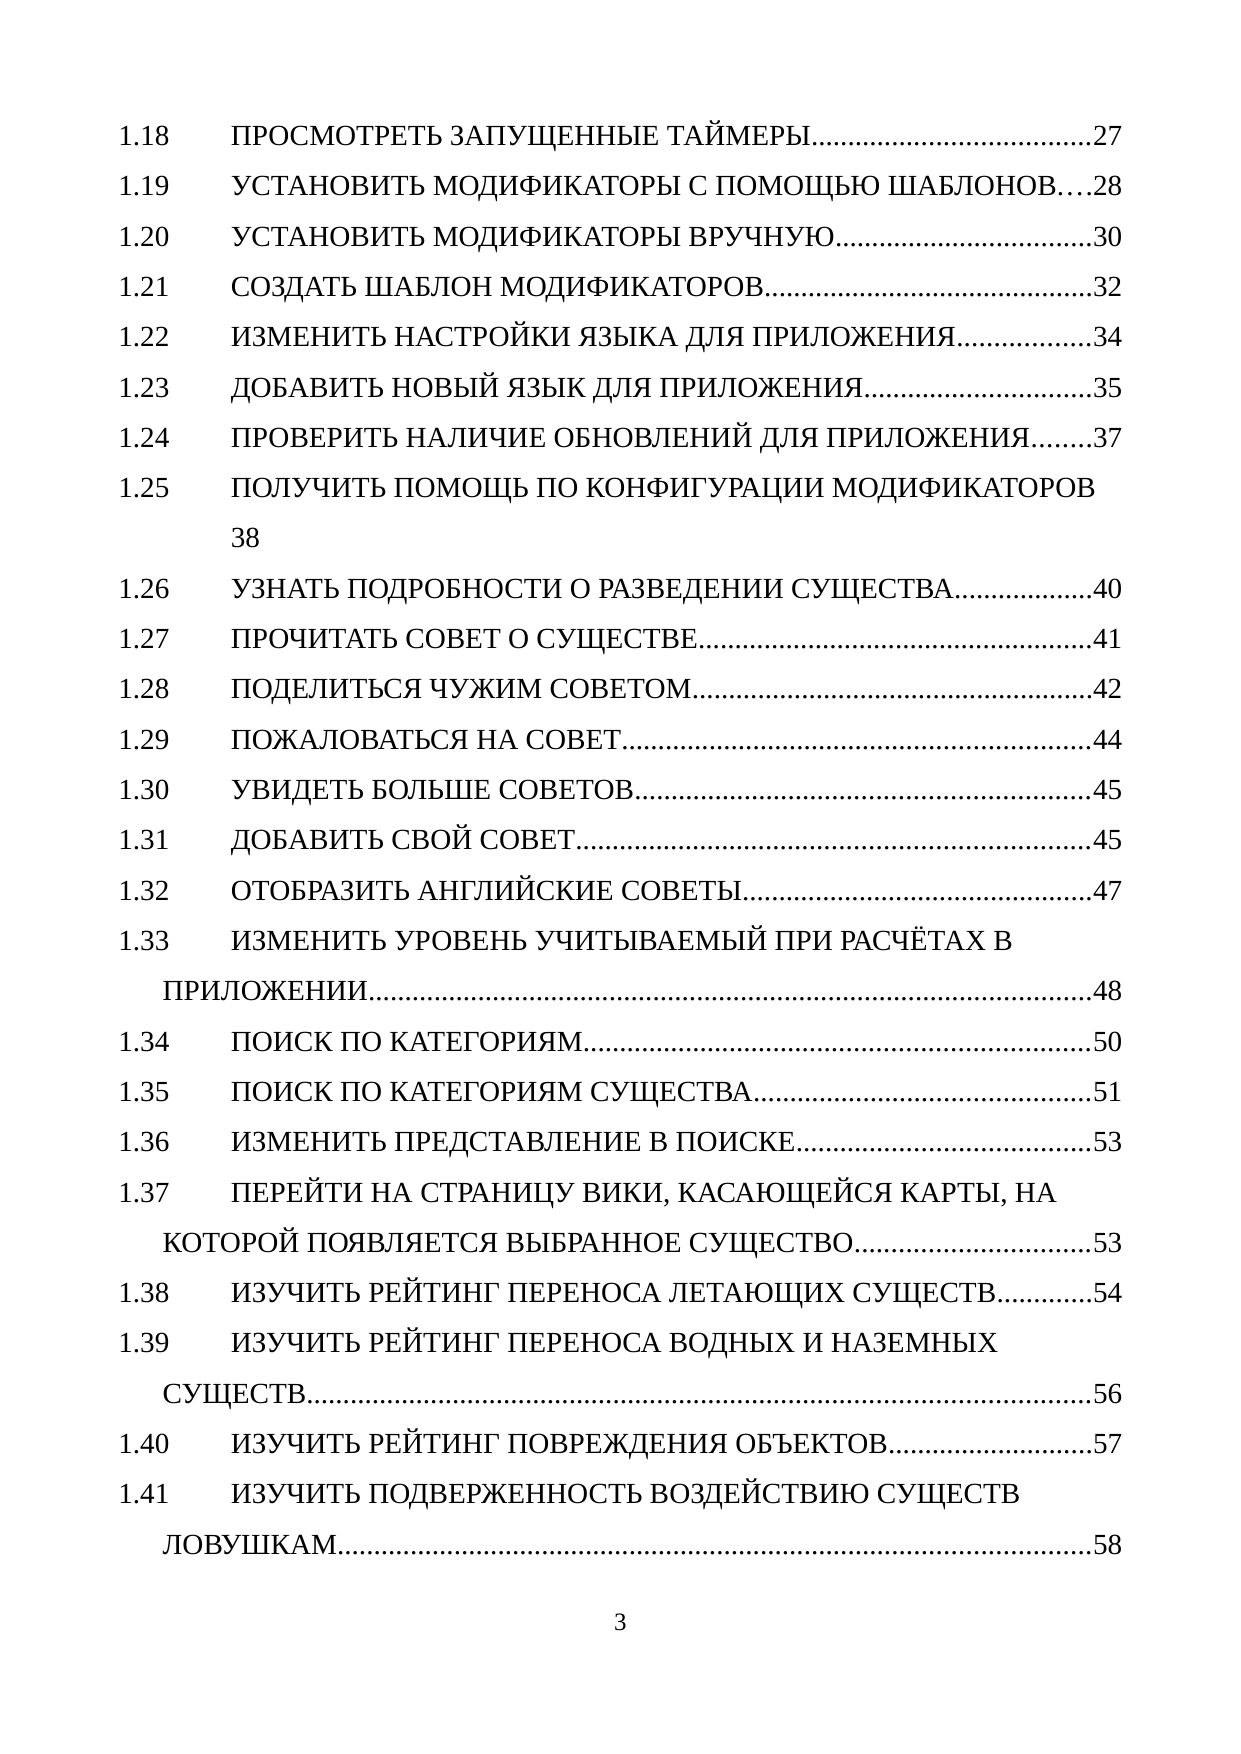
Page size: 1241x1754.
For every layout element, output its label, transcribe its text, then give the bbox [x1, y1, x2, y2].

list ИЗУЧИТЬ РЕЙТИНГ ПЕРЕНОСА ЛЕТАЮЩИХ СУЩЕСТВ 54 [118, 1275, 1122, 1309]
list ПОДЕЛИТЬСЯ ЧУЖИМ СОВЕТОМ 42 [118, 672, 1122, 705]
list УЗНАТЬ ПОДРОБНОСТИ О РАЗВЕДЕНИИ СУЩЕСТВА 40 [118, 571, 1122, 604]
list ПРОВЕРИТЬ НАЛИЧИЕ ОБНОВЛЕНИЙ ДЛЯ ПРИЛОЖЕНИЯ 37 [118, 420, 1122, 453]
list ИЗМЕНИТЬ НАСТРОЙКИ ЯЗЫКА ДЛЯ ПРИЛОЖЕНИЯ 34 [118, 319, 1122, 353]
list ИЗМЕНИТЬ ПРЕДСТАВЛЕНИЕ В ПОИСКЕ 53 [118, 1124, 1122, 1158]
list ПРОЧИТАТЬ СОВЕТ О СУЩЕСТВЕ 41 [118, 621, 1122, 655]
list ПОИСК ПО КАТЕГОРИЯМ СУЩЕСТВА 51 [118, 1074, 1122, 1108]
list ПОИСК ПО КАТЕГОРИЯМ 50 [118, 1024, 1122, 1057]
list ИЗМЕНИТЬ УРОВЕНЬ УЧИТЫВАЕМЫЙ ПРИ РАСЧЁТАХ В ПРИЛОЖЕНИИ 48 [118, 923, 1122, 1007]
list ДОБАВИТЬ СВОЙ СОВЕТ 45 [118, 822, 1122, 856]
list ИЗУЧИТЬ РЕЙТИНГ ПЕРЕНОСА ВОДНЫХ И НАЗЕМНЫХ СУЩЕСТВ 56 [118, 1326, 1122, 1409]
list ПОЖАЛОВАТЬСЯ НА СОВЕТ 44 [118, 722, 1122, 755]
list ПРОСМОТРЕТЬ ЗАПУЩЕННЫЕ ТАЙМЕРЫ 27 [118, 118, 1122, 152]
list УСТАНОВИТЬ МОДИФИКАТОРЫ С ПОМОЩЬЮ ШАБЛОНОВ 28 [118, 168, 1122, 202]
list ИЗУЧИТЬ ПОДВЕРЖЕННОСТЬ ВОЗДЕЙСТВИЮ СУЩЕСТВ ЛОВУШКАМ 58 [118, 1477, 1122, 1560]
list ПОЛУЧИТЬ ПОМОЩЬ ПО КОНФИГУРАЦИИ МОДИФИКАТОРОВ 38 [118, 470, 1122, 554]
list УСТАНОВИТЬ МОДИФИКАТОРЫ ВРУЧНУЮ 30 [118, 219, 1122, 252]
list ДОБАВИТЬ НОВЫЙ ЯЗЫК ДЛЯ ПРИЛОЖЕНИЯ 35 [118, 370, 1122, 403]
list УВИДЕТЬ БОЛЬШЕ СОВЕТОВ 45 [118, 772, 1122, 806]
list СОЗДАТЬ ШАБЛОН МОДИФИКАТОРОВ 32 [118, 269, 1122, 303]
list ИЗУЧИТЬ РЕЙТИНГ ПОВРЕЖДЕНИЯ ОБЪЕКТОВ 57 [118, 1426, 1122, 1460]
list ПЕРЕЙТИ НА СТРАНИЦУ ВИКИ, КАСАЮЩЕЙСЯ КАРТЫ, НА КОТОРОЙ ПОЯВЛЯЕТСЯ ВЫБРАННОЕ СУЩЕСТВО 53 [118, 1175, 1122, 1258]
list ОТОБРАЗИТЬ АНГЛИЙСКИЕ СОВЕТЫ 47 [118, 873, 1122, 906]
